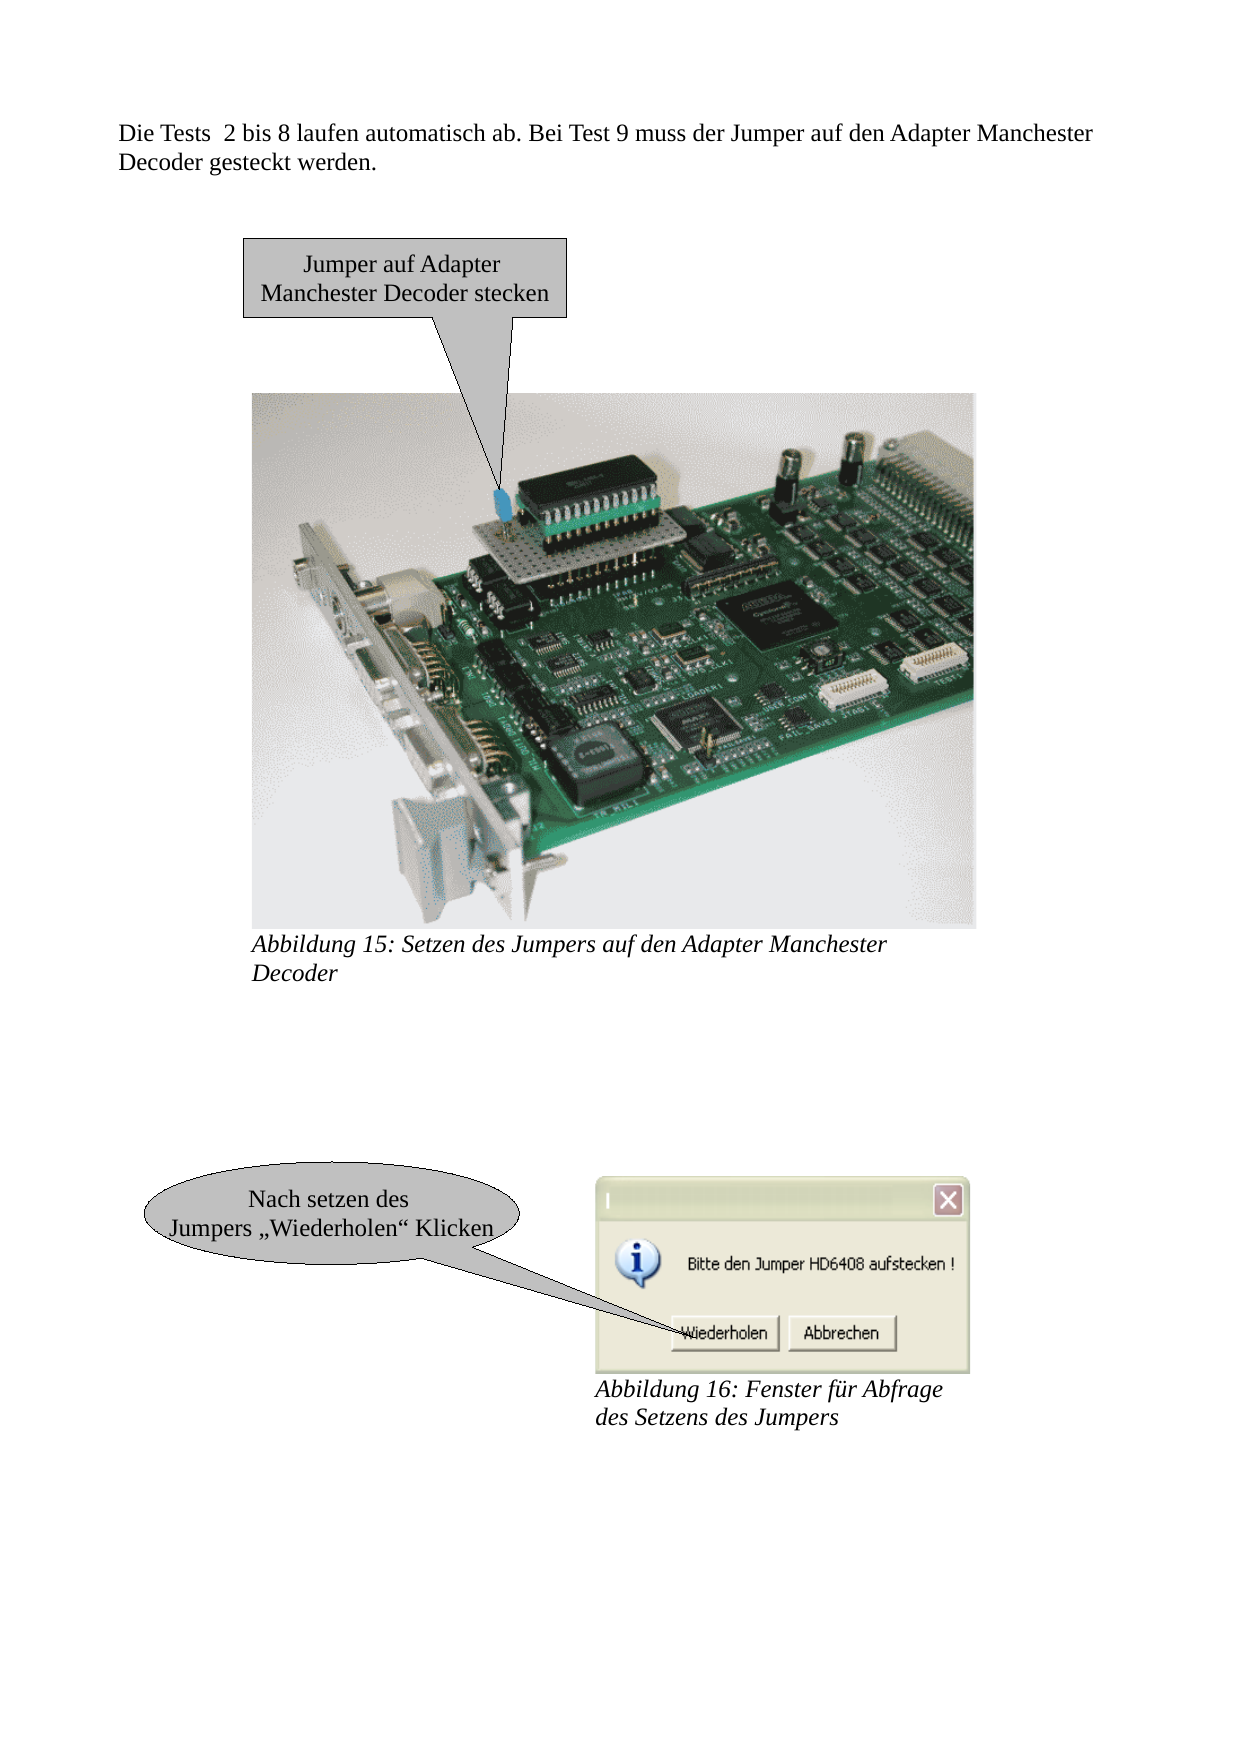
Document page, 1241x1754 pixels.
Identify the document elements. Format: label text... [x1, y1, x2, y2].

picture [251, 393, 977, 929]
text Abbildung 15: Setzen des Jumpers auf den Adapter Manchester Decoder [252, 929, 976, 986]
text Die Tests 2 bis 8 laufen automatisch ab. Bei Test 9 muss der Jumper auf den Adapter Manchester Decoder gesteckt werden. [118, 118, 1122, 176]
picture [595, 1176, 971, 1374]
text Abbildung 16: Fenster für Abfrage des Setzens des Jumpers [595, 1374, 970, 1431]
